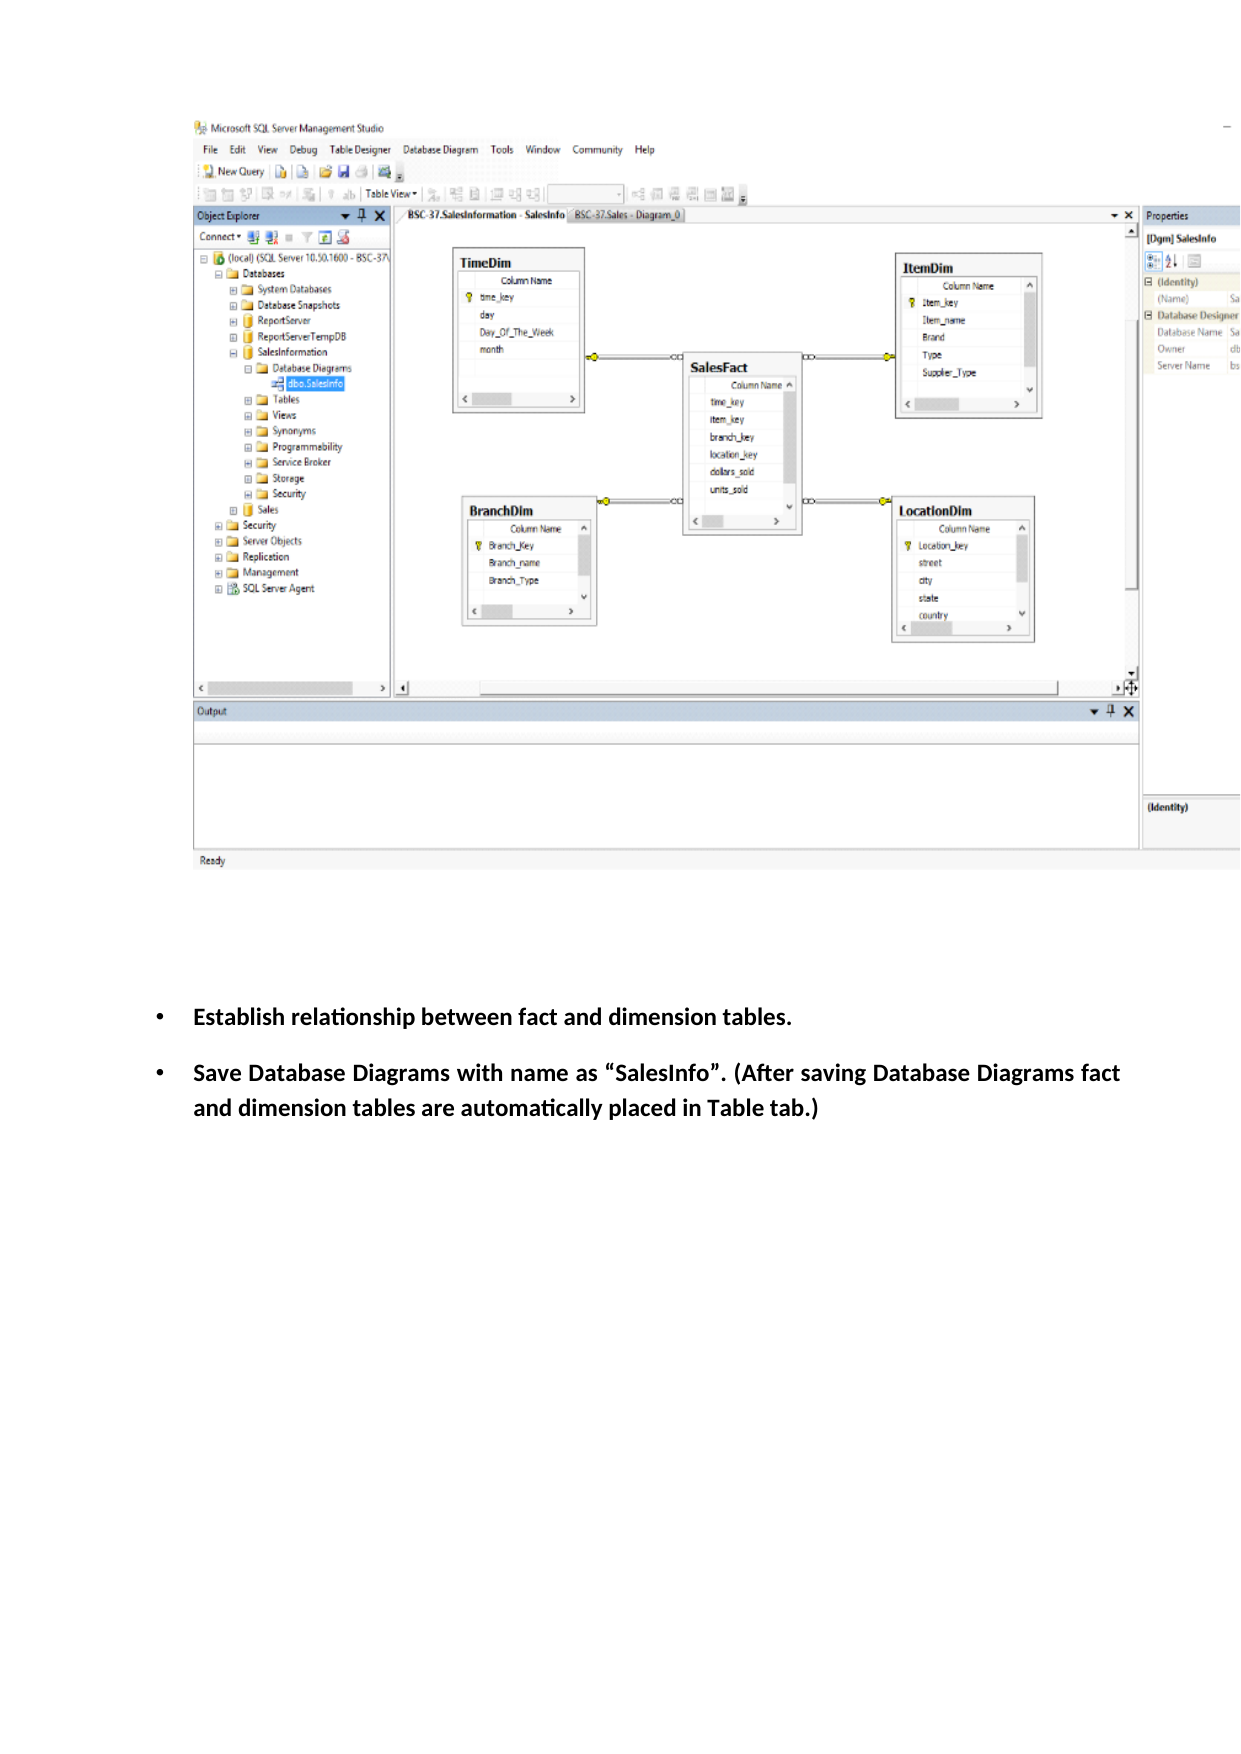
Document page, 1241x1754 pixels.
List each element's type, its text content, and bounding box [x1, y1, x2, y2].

list Establish relationship between fact and dimension tables. [156, 1001, 1122, 1032]
list Save Database Diagrams with name as “SalesInfo”. (After saving Database Diagrams fact and dimension tables are automatically placed in Table tab.) [156, 1057, 1122, 1122]
